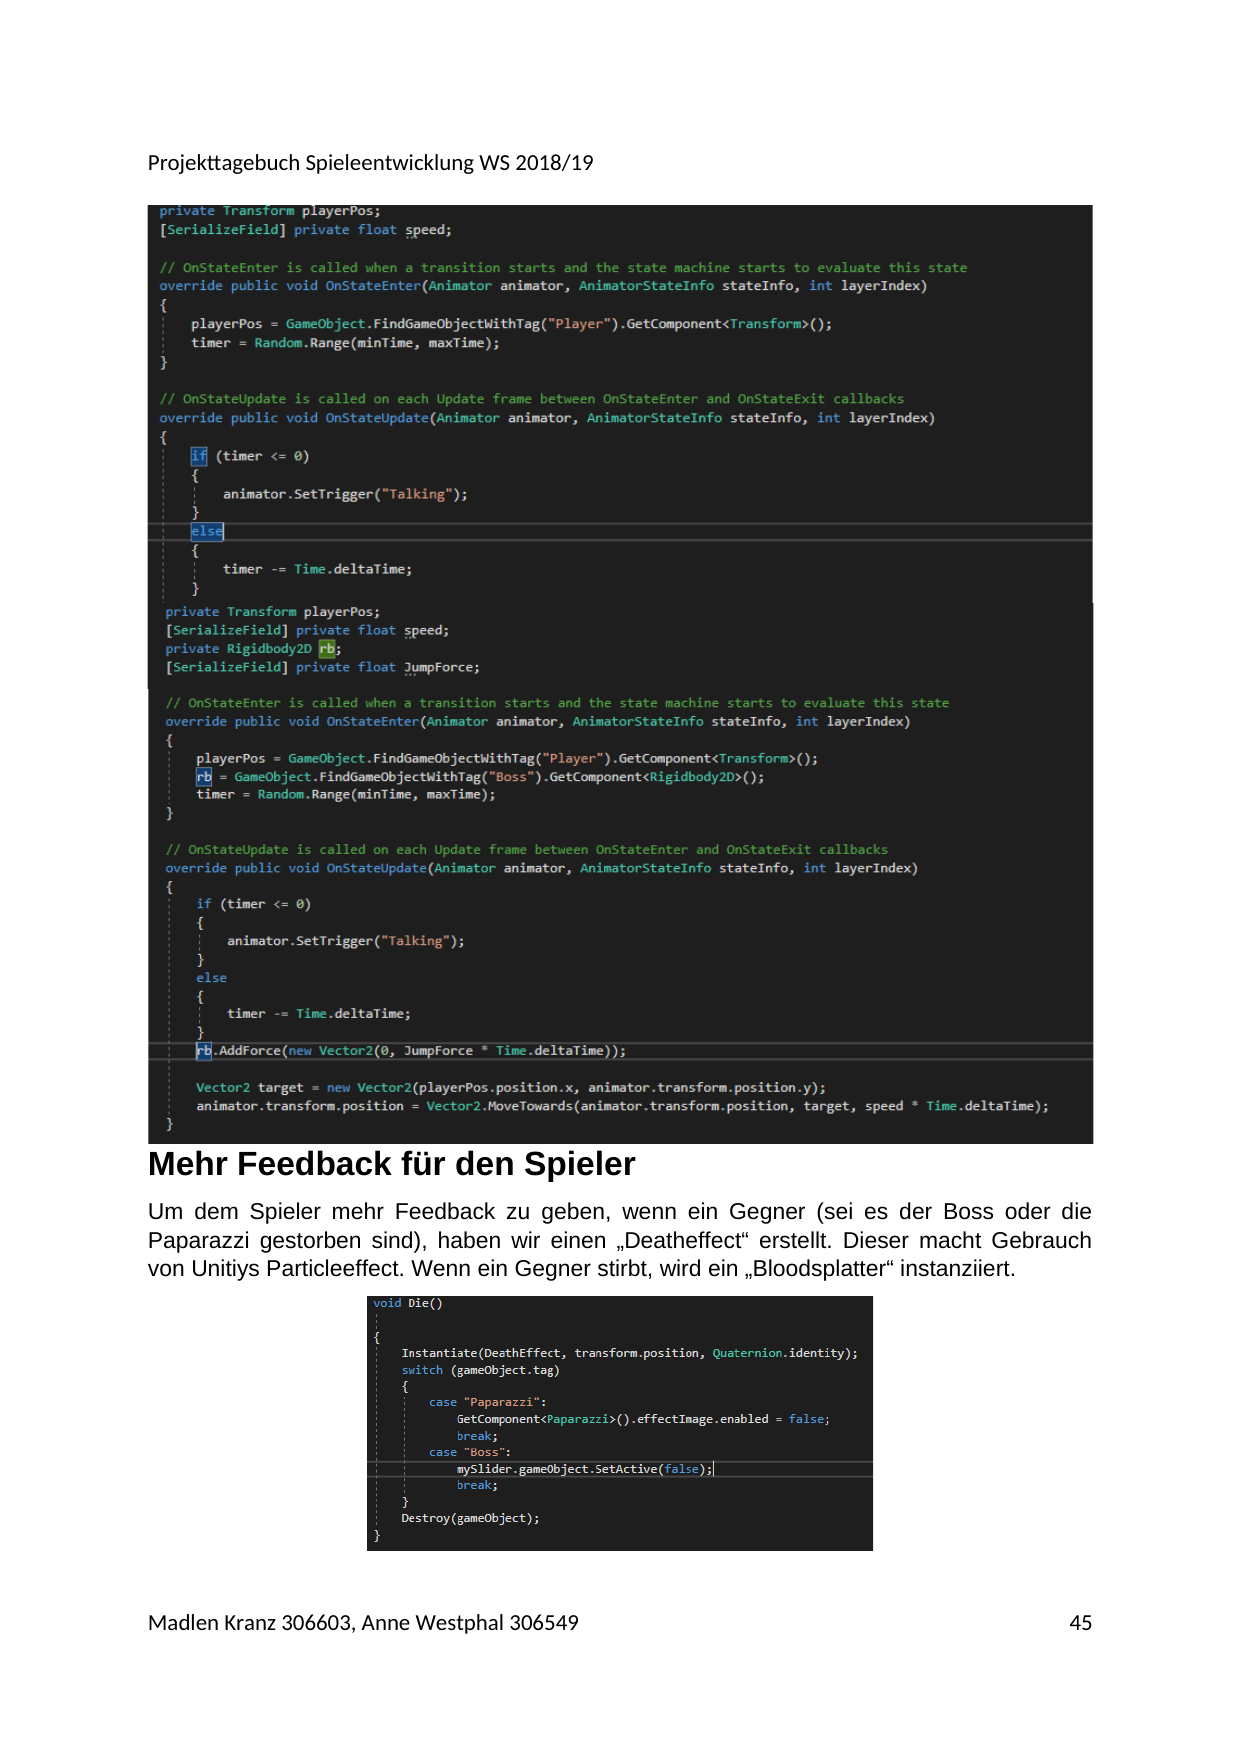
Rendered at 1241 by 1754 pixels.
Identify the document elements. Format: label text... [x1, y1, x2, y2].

picture [147, 205, 1094, 1144]
text Um dem Spieler mehr Feedback zu geben, wenn ein Gegner (sei es der Boss oder die Paparazzi gestorben sind), haben wir einen „Deatheffect“ erstellt. Dieser macht Gebrauch von Unitiys Particleeffect. Wenn ein Gegner stirbt, wird ein „Bloodsplatter“ instanziiert. [148, 1198, 1093, 1281]
subtitle Mehr Feedback für den Spieler [148, 1144, 1093, 1183]
picture [367, 1296, 874, 1551]
